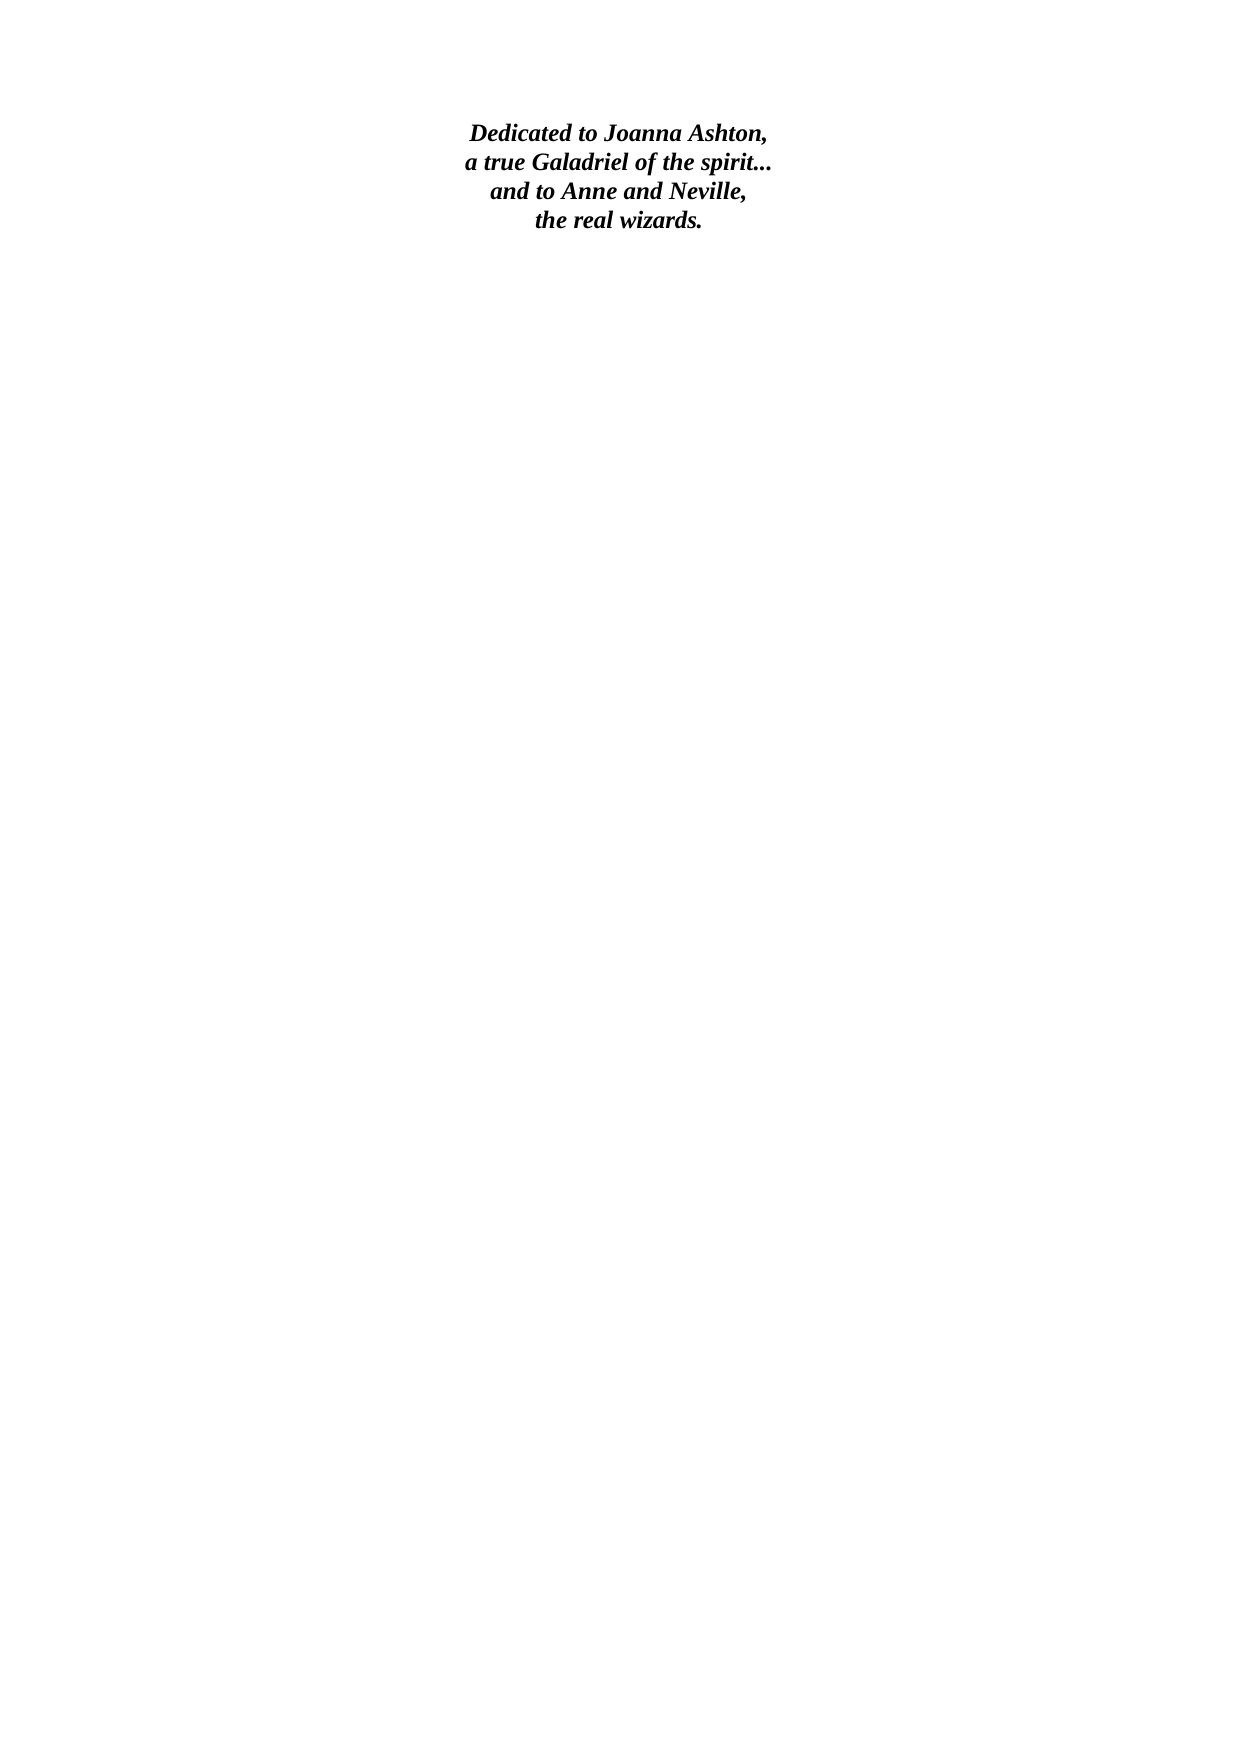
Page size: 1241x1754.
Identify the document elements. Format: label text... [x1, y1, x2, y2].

text Dedicated to Joanna Ashton, a true Galadriel of the spirit... and to Anne and Neville, the real wizards. [118, 118, 1122, 234]
